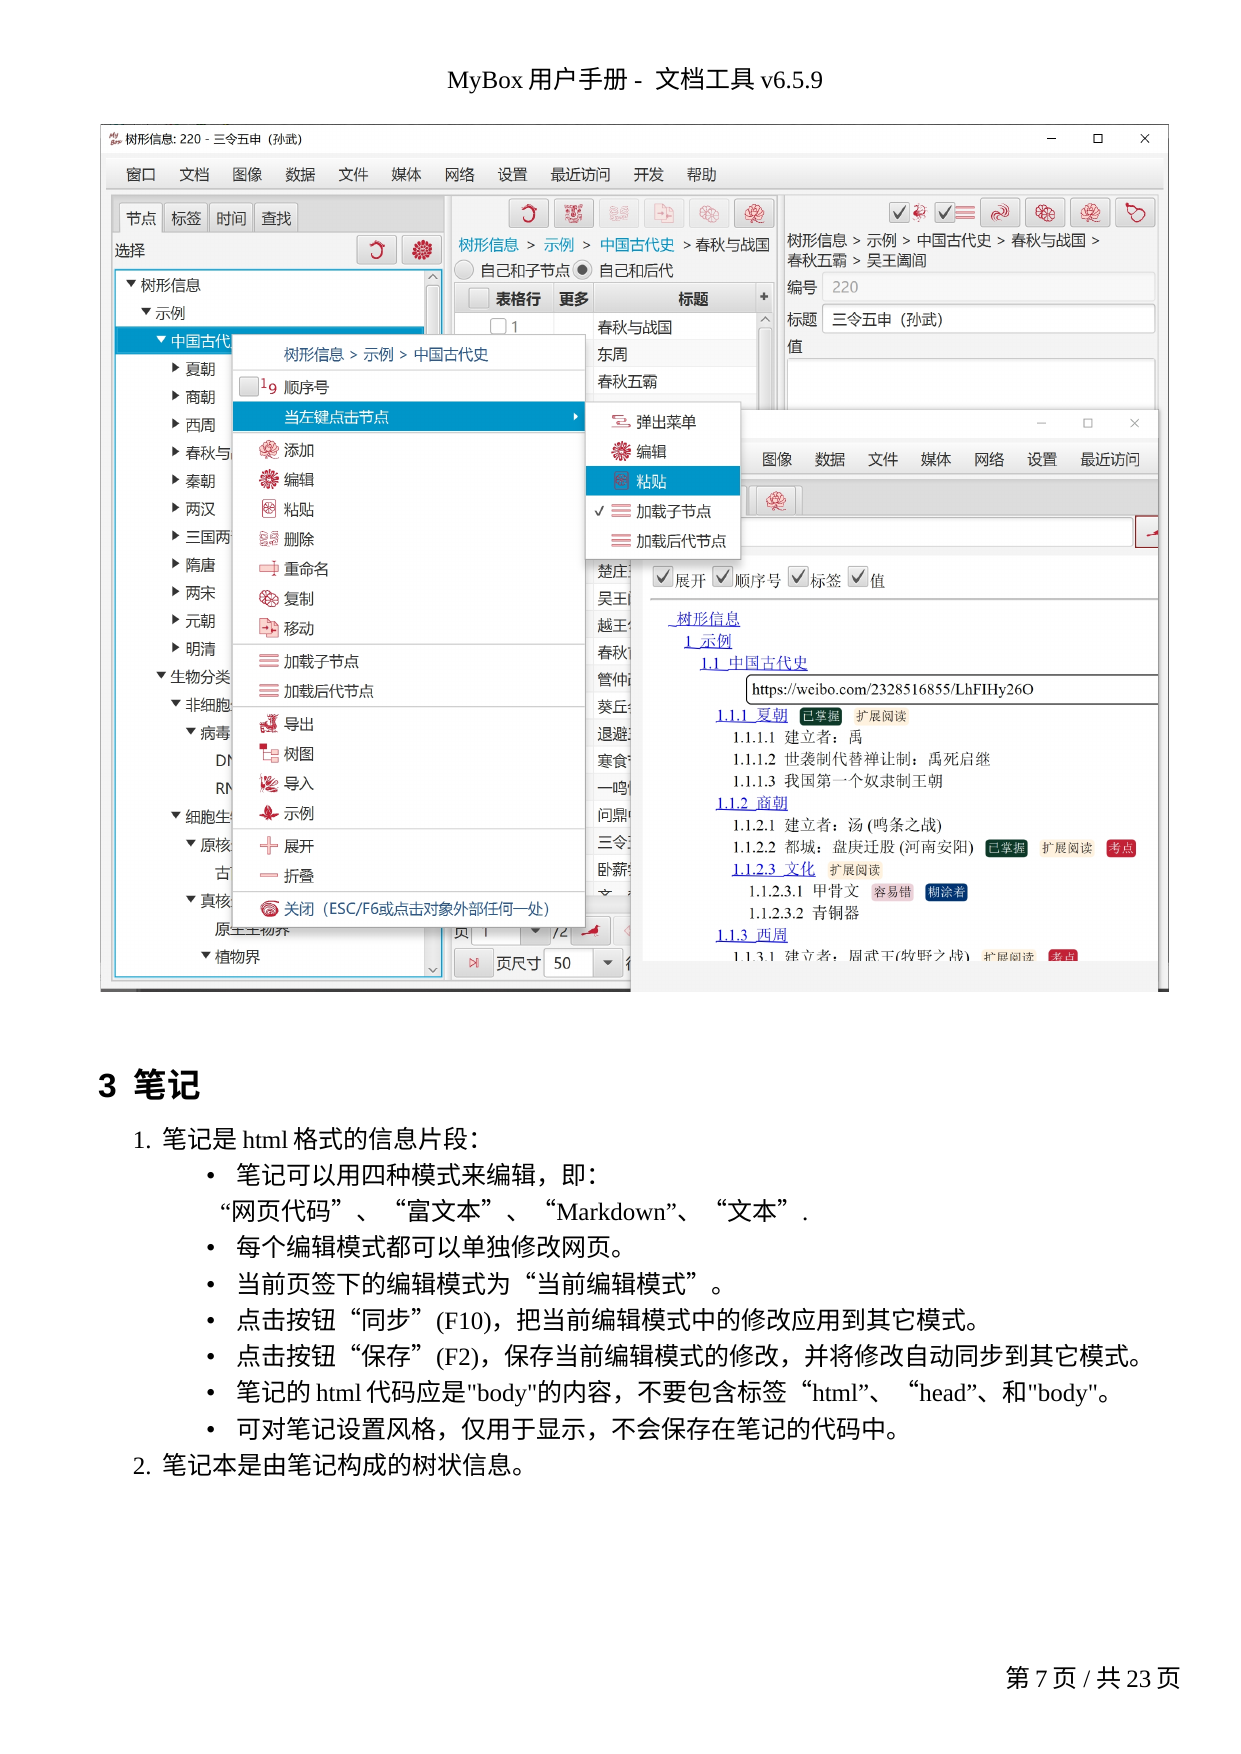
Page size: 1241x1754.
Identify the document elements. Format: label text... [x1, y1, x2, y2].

list 笔记是html格式的信息片段： [133, 1119, 1181, 1155]
picture [100, 124, 1169, 992]
text “网页代码”、“富文本”、“Markdown”、“文本”. [220, 1192, 1181, 1228]
subtitle 笔记 [88, 1058, 1181, 1107]
list 点击按钮“保存”(F2)，保存当前编辑模式的修改，并将修改自动同步到其它模式。 [206, 1337, 1181, 1373]
list 当前页签下的编辑模式为“当前编辑模式”。 [206, 1264, 1181, 1300]
list 每个编辑模式都可以单独修改网页。 [206, 1228, 1181, 1264]
list 笔记本是由笔记构成的树状信息。 [133, 1445, 1181, 1482]
list 点击按钮“同步”(F10)，把当前编辑模式中的修改应用到其它模式。 [206, 1300, 1181, 1337]
list 笔记的html代码应是"body"的内容，不要包含标签“html”、“head”、和"body"。 [206, 1373, 1181, 1409]
list 可对笔记设置风格，仅用于显示，不会保存在笔记的代码中。 [206, 1409, 1181, 1445]
list 笔记可以用四种模式来编辑，即： [206, 1155, 1181, 1192]
